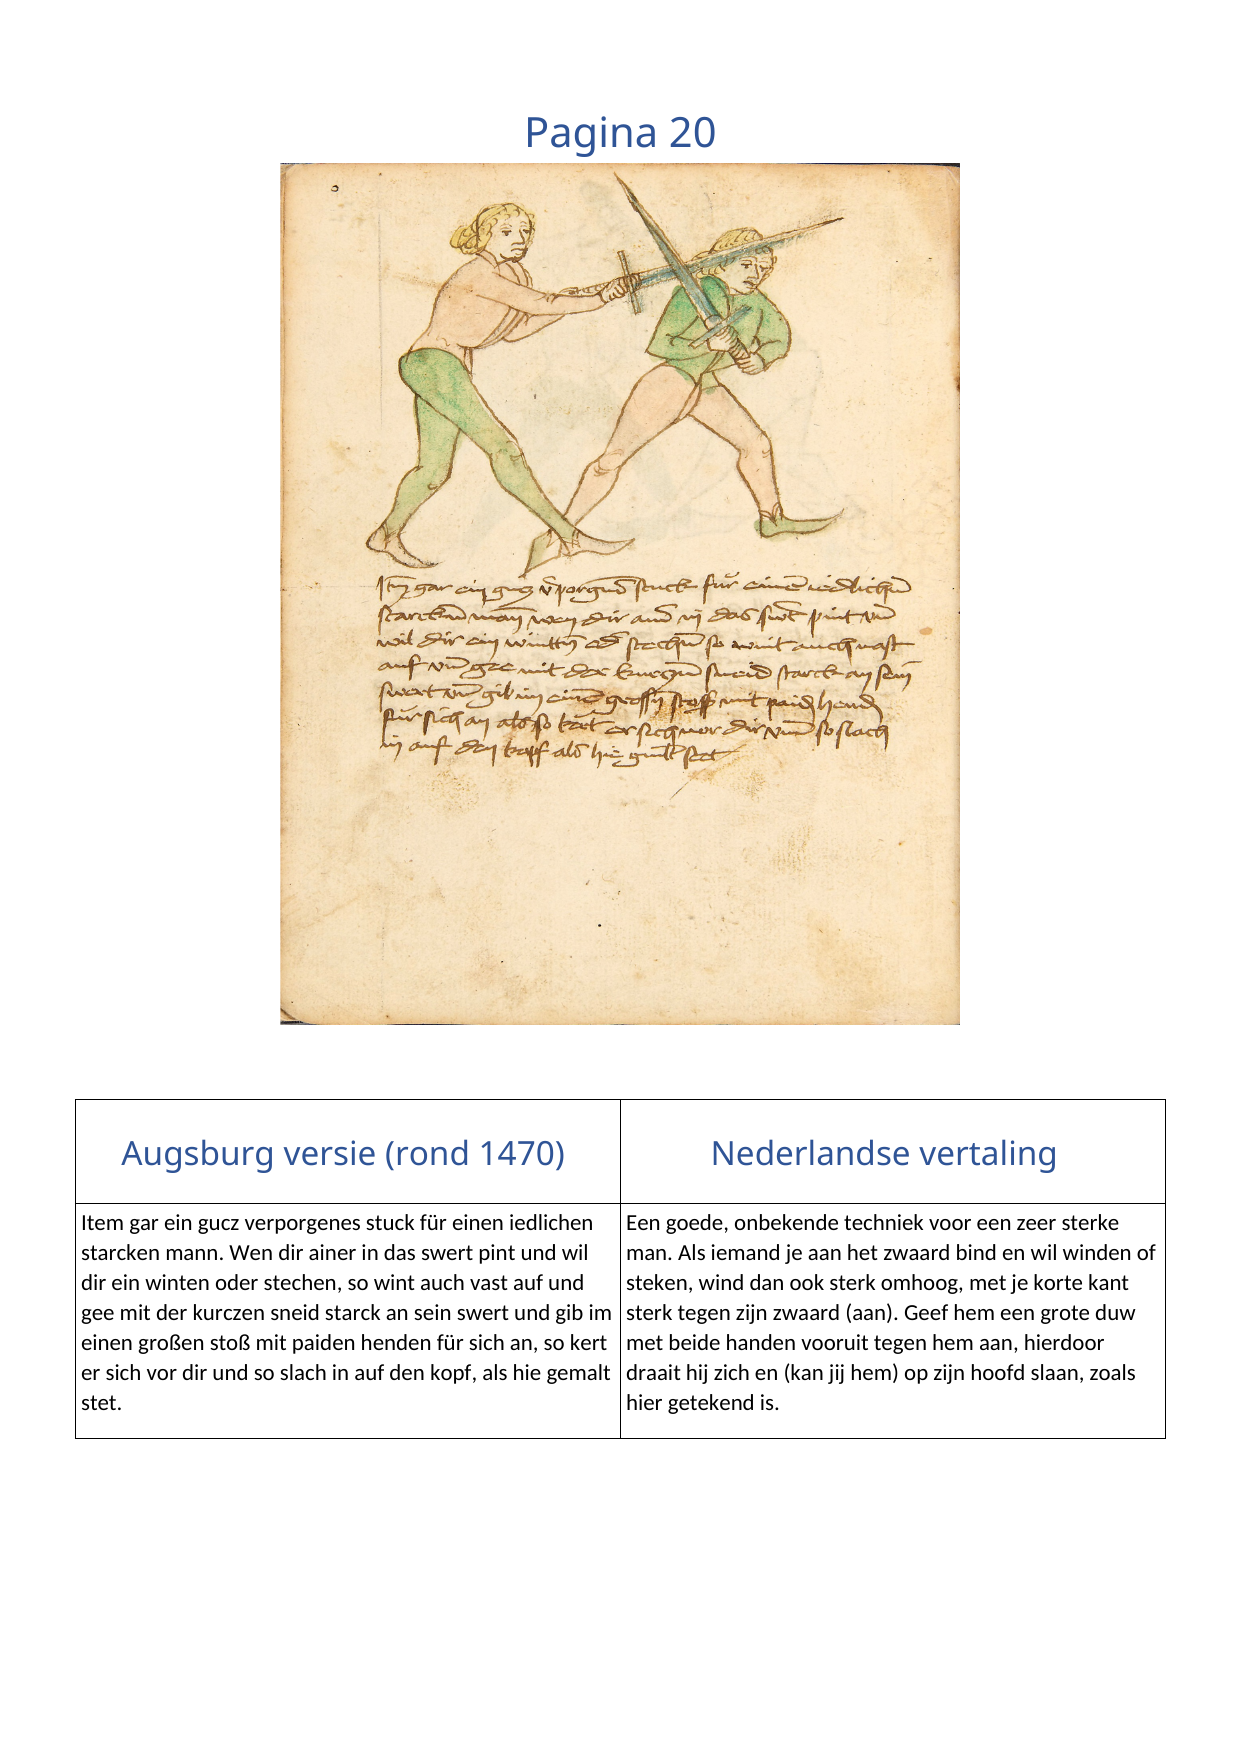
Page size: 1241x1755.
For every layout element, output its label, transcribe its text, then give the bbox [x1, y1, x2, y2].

picture [280, 163, 960, 1025]
table_cell Item gar ein gucz verporgenes stuck für einen iedlichen starcken mann. Wen dir ainer in das swert pint und wil dir ein winten oder stechen, so wint auch vast auf und gee mit der kurczen sneid starck an sein swert und gib im einen großen stoß mit paiden henden für sich an, so kert er sich vor dir und so slach in auf den kopf, als hie gemalt stet. [76, 1204, 620, 1438]
table_cell Een goede, onbekende techniek voor een zeer sterke man. Als iemand je aan het zwaard bind en wil winden of steken, wind dan ook sterk omhoog, met je korte kant sterk tegen zijn zwaard (aan). Geef hem een grote duw met beide handen vooruit tegen hem aan, hierdoor draait hij zich en (kan jij hem) op zijn hoofd slaan, zoals hier getekend is. [621, 1204, 1165, 1438]
table_header Augsburg versie (rond 1470) [76, 1100, 620, 1202]
subtitle Pagina 20 [75, 103, 1165, 160]
table_header Nederlandse vertaling [621, 1100, 1165, 1202]
